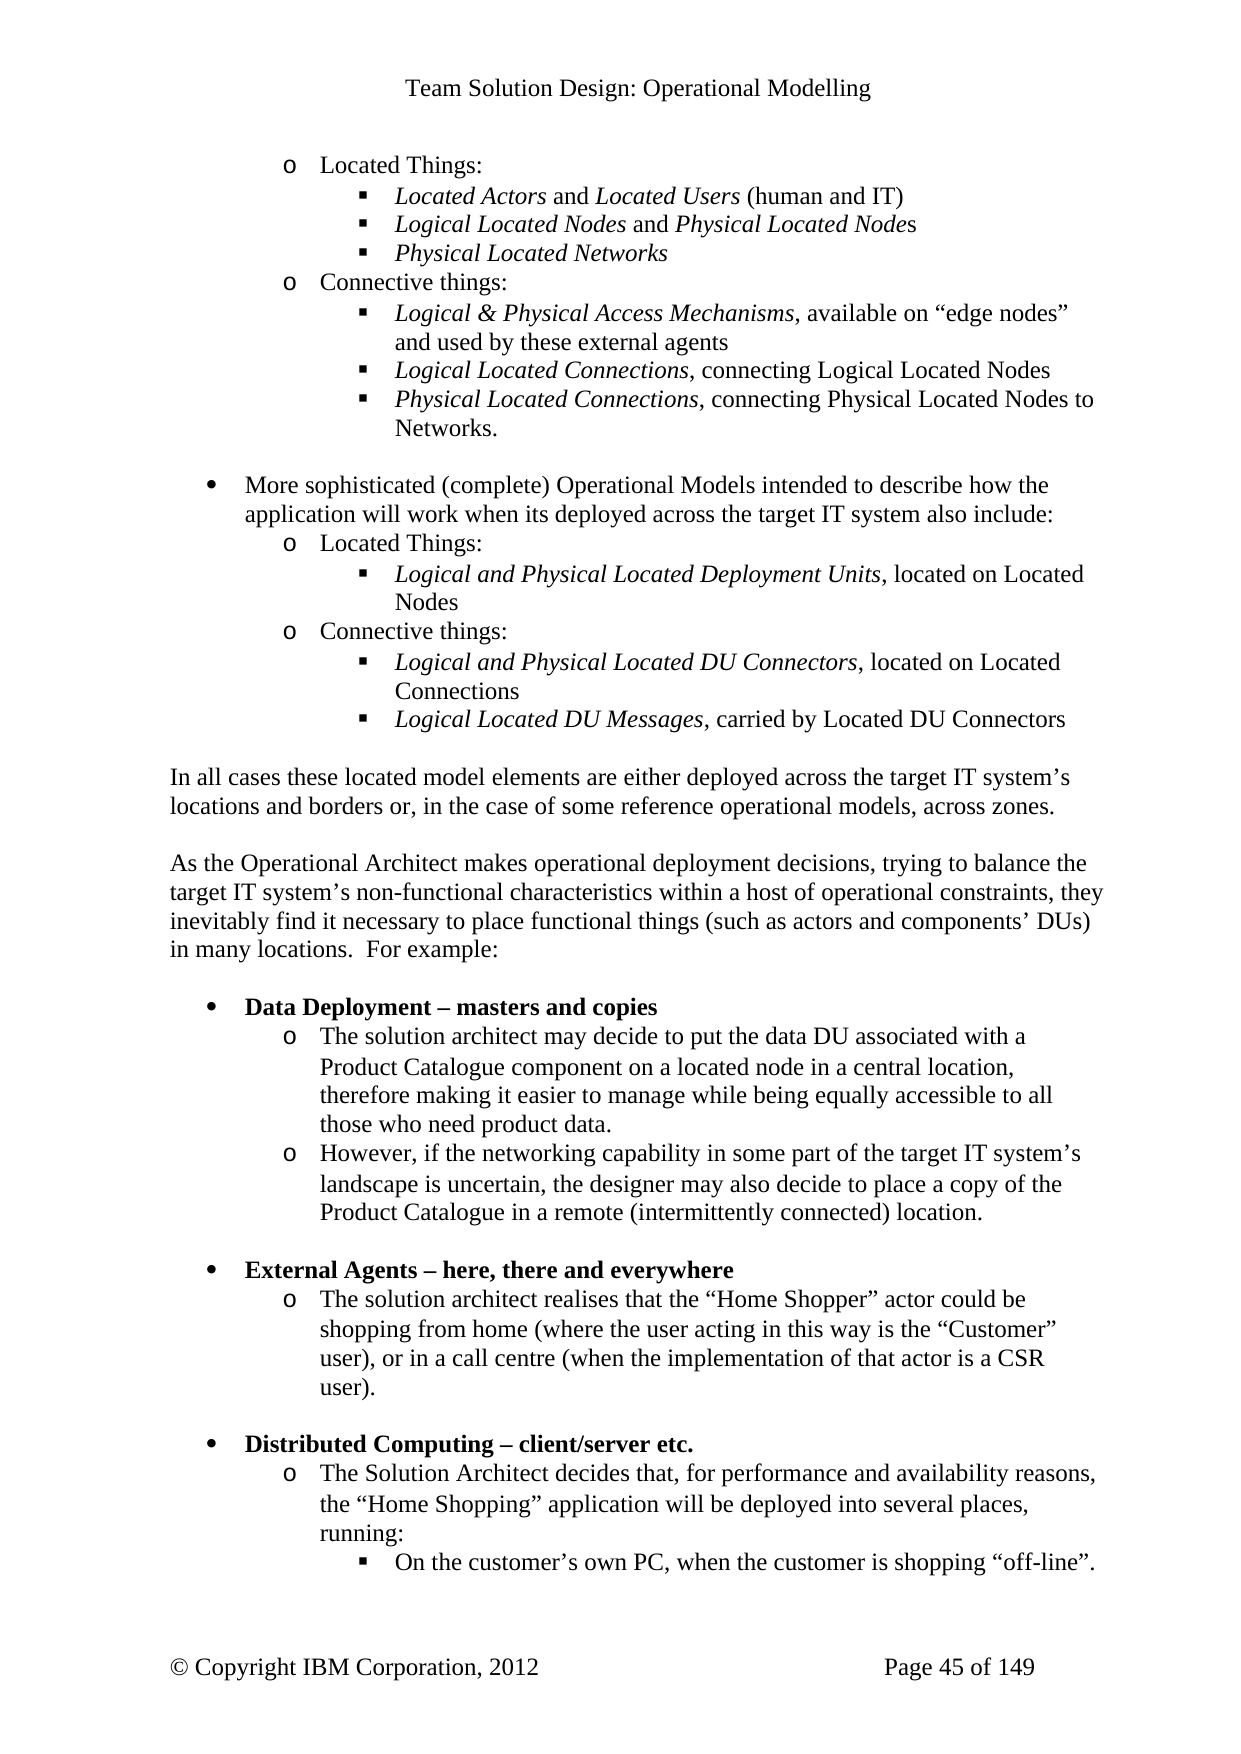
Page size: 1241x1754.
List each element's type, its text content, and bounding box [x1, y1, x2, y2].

list External Agents – here, there and everywhere [207, 1255, 1107, 1284]
list However, if the networking capability in some part of the target IT system’s landscape is uncertain, the designer may also decide to place a copy of the Product Catalogue in a remote (intermittently connected) location. [282, 1138, 1107, 1255]
list Distributed Computing – client/server etc. [207, 1429, 1107, 1458]
list Logical and Physical Located DU Connectors, located on Located Connections [357, 647, 1107, 704]
list The solution architect may decide to put the data DU associated with a Product Catalogue component on a located node in a central location, therefore making it easier to manage while being equally accessible to all those who need product data. [282, 1021, 1107, 1138]
list Data Deployment – masters and copies [207, 992, 1107, 1021]
list Logical and Physical Located Deployment Units, located on Located Nodes [357, 559, 1107, 616]
list Logical Located DU Messages, carried by Located DU Connectors [357, 704, 1107, 762]
list Located Actors and Located Users (human and IT) [357, 181, 1107, 209]
list More sophisticated (complete) Operational Models intended to describe how the application will work when its deployed across the target IT system also include: [207, 470, 1107, 528]
list The solution architect realises that the “Home Shopper” actor could be shopping from home (where the user acting in this way is the “Customer” user), or in a call centre (when the implementation of that actor is a CSR user). [282, 1284, 1107, 1429]
text In all cases these located model elements are either deployed across the target IT system’s locations and borders or, in the case of some reference operational models, across zones. [169, 762, 1107, 819]
list On the customer’s own PC, when the customer is shopping “off-line”. [357, 1547, 1107, 1575]
list Physical Located Connections, connecting Physical Located Nodes to Networks. [357, 384, 1107, 470]
list Logical & Physical Access Mechanisms, available on “edge nodes” and used by these external agents [357, 298, 1107, 355]
list Located Things: [282, 150, 1107, 181]
list The Solution Architect decides that, for performance and availability reasons, the “Home Shopping” application will be deployed into several places, running: [282, 1458, 1107, 1547]
list Connective things: [282, 616, 1107, 647]
list Located Things: [282, 528, 1107, 559]
list Connective things: [282, 267, 1107, 298]
list Logical Located Nodes and Physical Located Nodes [357, 209, 1107, 238]
list Physical Located Networks [357, 238, 1107, 267]
list Logical Located Connections, connecting Logical Located Nodes [357, 355, 1107, 384]
text As the Operational Architect makes operational deployment decisions, trying to balance the target IT system’s non-functional characteristics within a host of operational constraints, they inevitably find it necessary to place functional things (such as actors and components’ DUs) in many locations. For example: [169, 848, 1107, 963]
